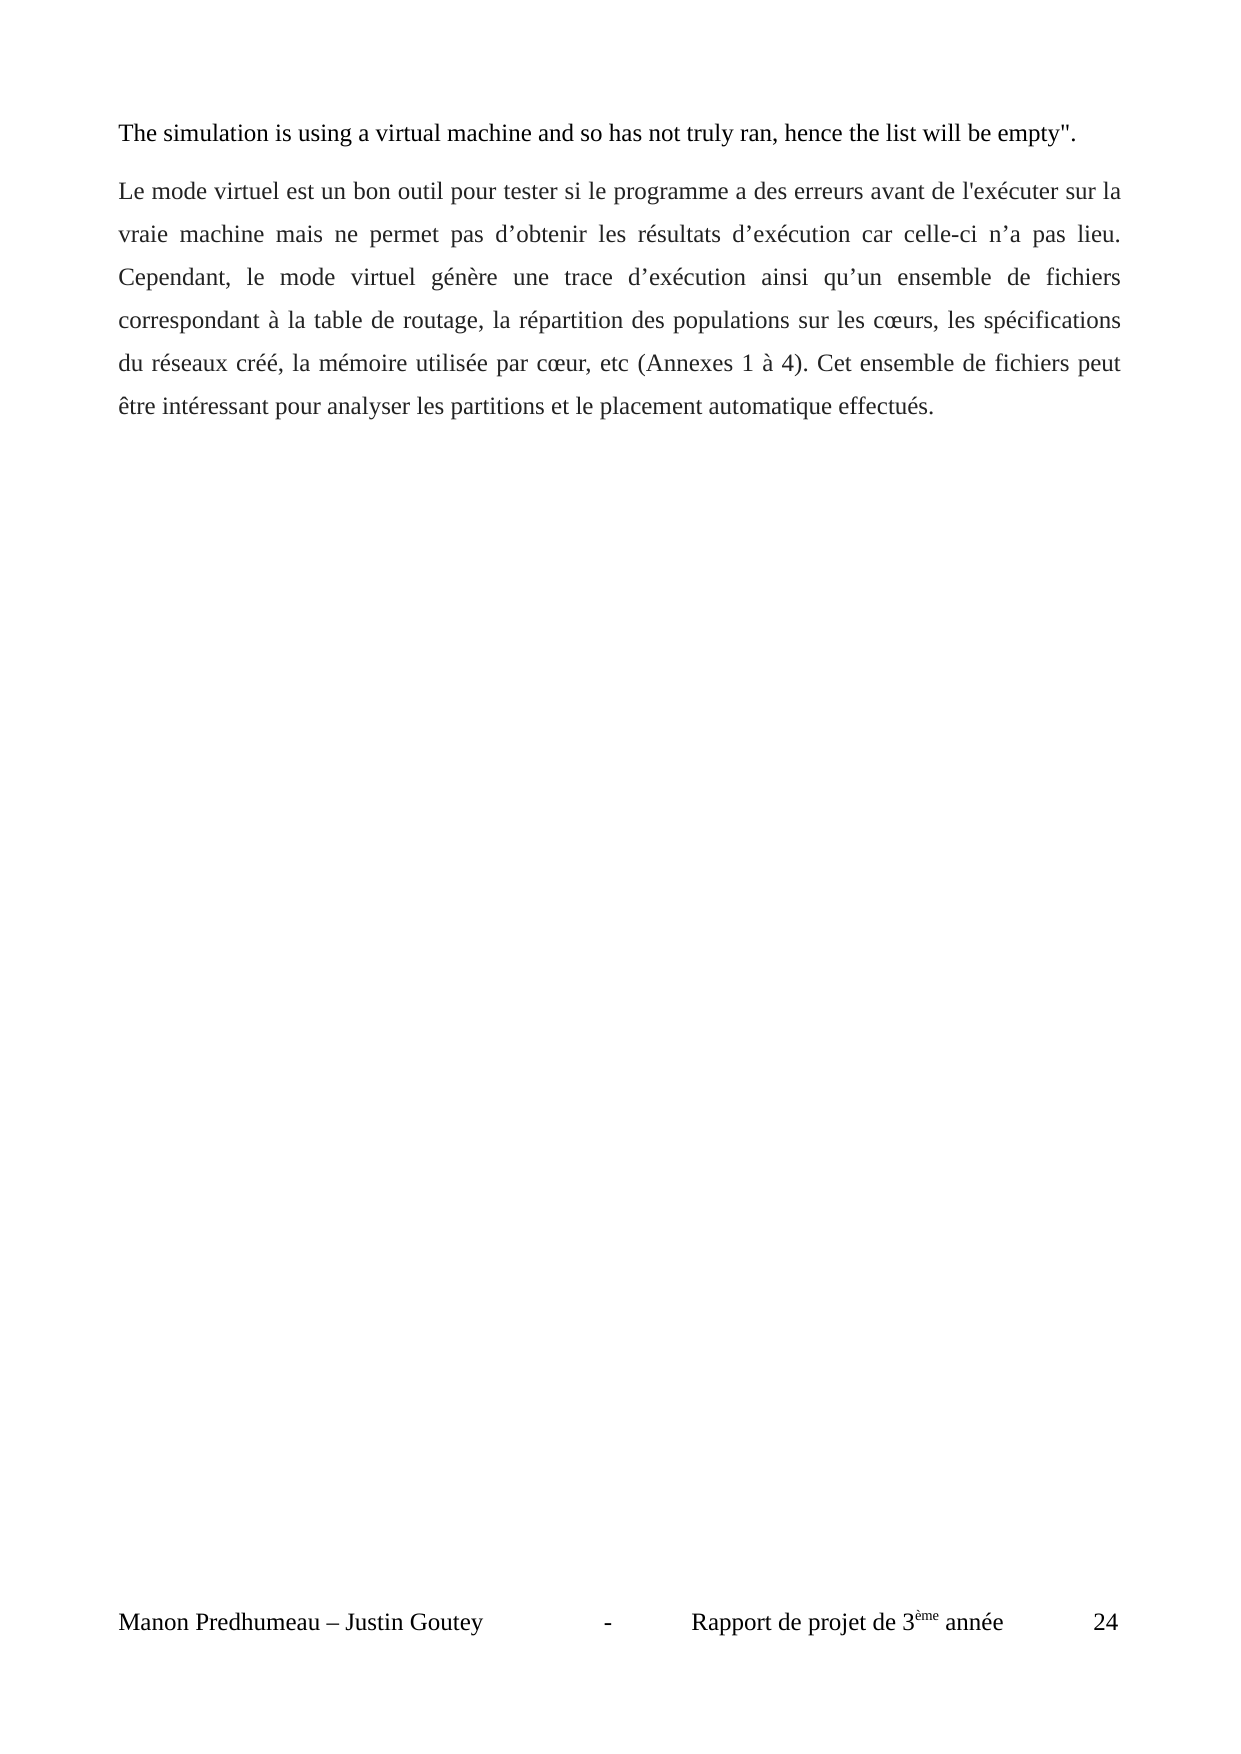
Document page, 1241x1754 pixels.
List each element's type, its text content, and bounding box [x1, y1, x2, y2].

text The simulation is using a virtual machine and so has not truly ran, hence the list will be empty". [118, 118, 1122, 147]
text Le mode virtuel est un bon outil pour tester si le programme a des erreurs avant de l'exécuter sur la vraie machine mais ne permet pas d’obtenir les résultats d’exécution car celle-ci n’a pas lieu. Cependant, le mode virtuel génère une trace d’exécution ainsi qu’un ensemble de fichiers correspondant à la table de routage, la répartition des populations sur les cœurs, les spécifications du réseaux créé, la mémoire utilisée par cœur, etc (Annexes 1 à 4). Cet ensemble de fichiers peut être intéressant pour analyser les partitions et le placement automatique effectués. [118, 176, 1122, 420]
